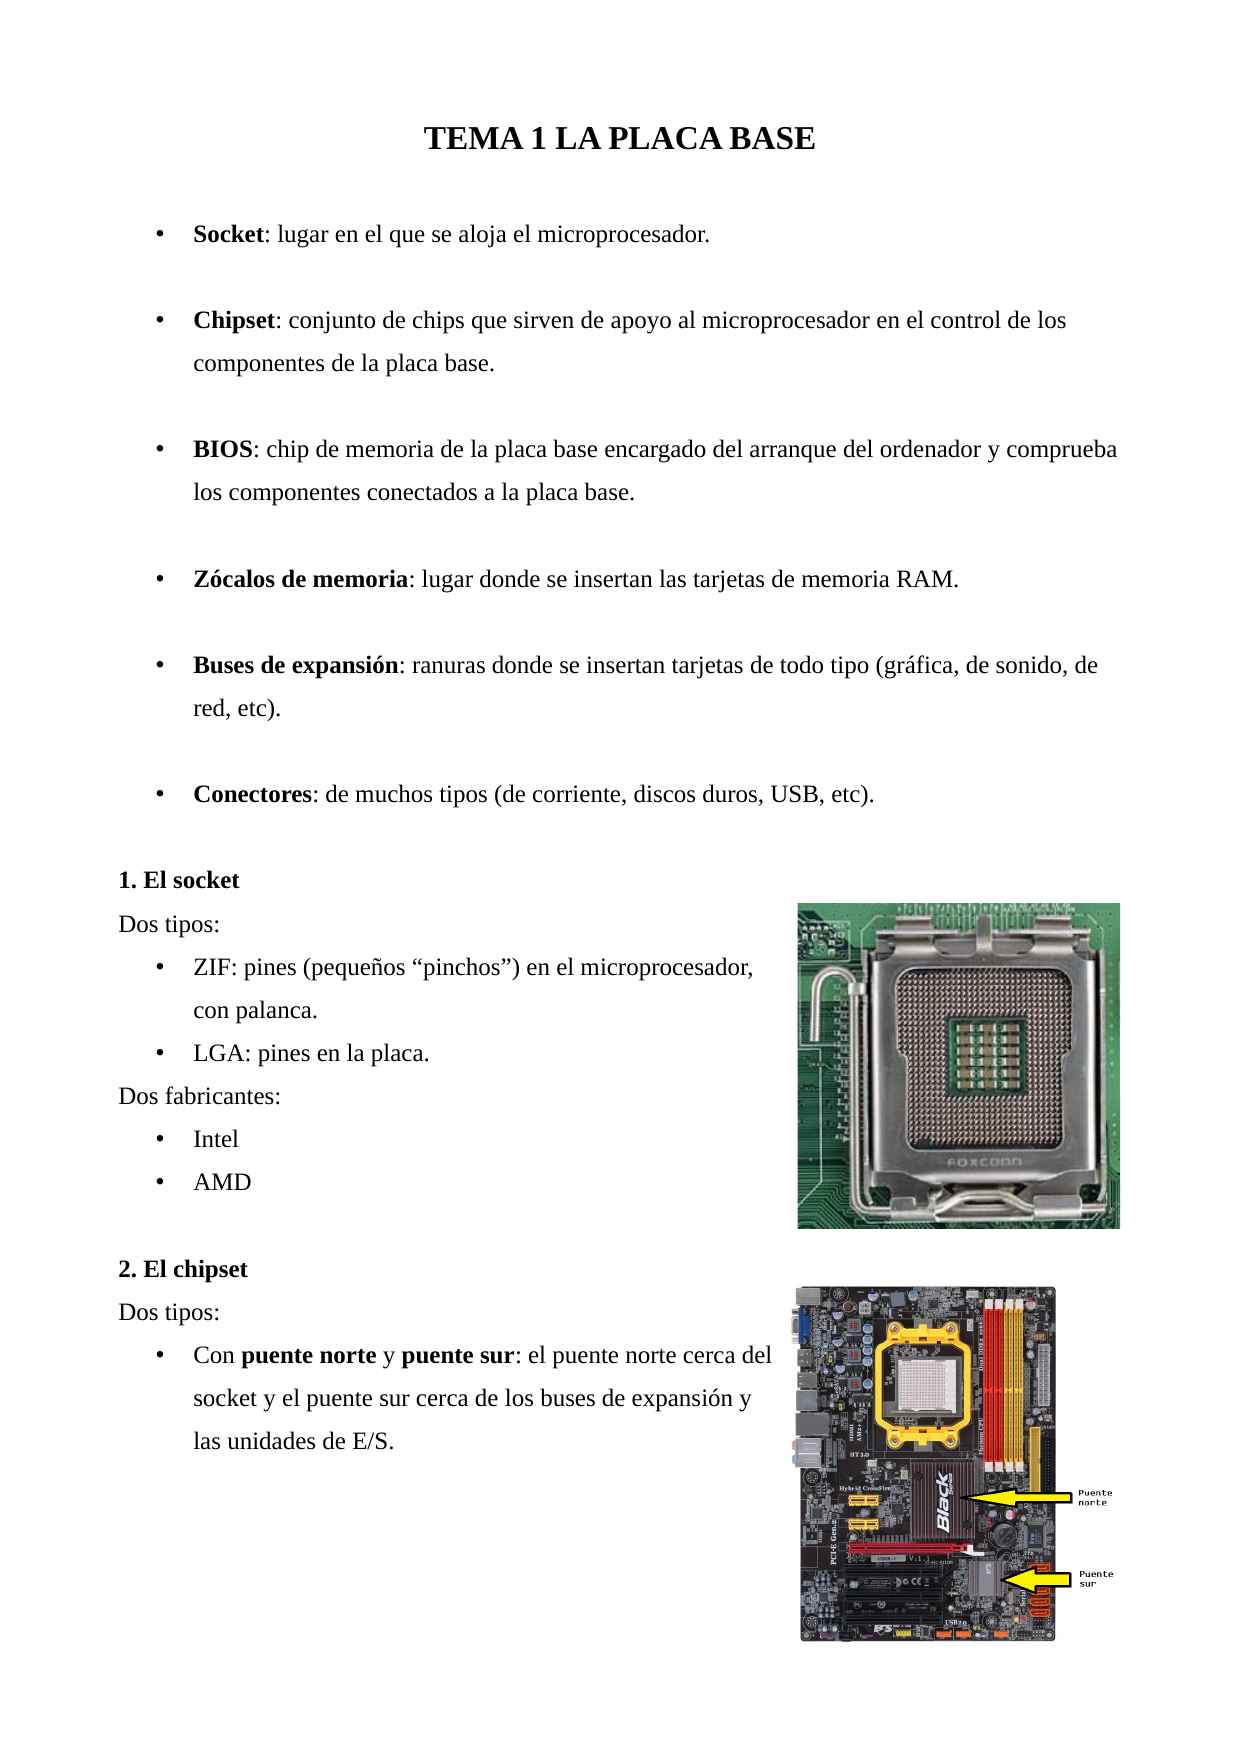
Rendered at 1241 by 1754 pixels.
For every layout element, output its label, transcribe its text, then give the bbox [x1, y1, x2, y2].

text Dos tipos: [118, 1297, 783, 1326]
list Intel [156, 1124, 797, 1153]
list BIOS: chip de memoria de la placa base encargado del arranque del ordenador y comprueba los componentes conectados a la placa base. [156, 434, 1122, 506]
picture [783, 1279, 1119, 1657]
list Chipset: conjunto de chips que sirven de apoyo al microprocesador en el control de los componentes de la placa base. [156, 305, 1122, 377]
list Con puente norte y puente sur: el puente norte cerca del socket y el puente sur cerca de los buses de expansión y las unidades de E/S. [156, 1340, 783, 1455]
list ZIF: pines (pequeños “pinchos”) en el microprocesador, con palanca. [156, 952, 797, 1024]
list Zócalos de memoria: lugar donde se insertan las tarjetas de memoria RAM. [156, 564, 1122, 592]
text TEMA 1 LA PLACA BASE [118, 118, 1122, 156]
picture [797, 903, 1121, 1229]
list Conectores: de muchos tipos (de corriente, discos duros, USB, etc). [156, 779, 1122, 808]
list Buses de expansión: ranuras donde se insertan tarjetas de todo tipo (gráfica, de sonido, de red, etc). [156, 650, 1122, 722]
text Dos tipos: [118, 909, 797, 937]
list AMD [156, 1167, 797, 1196]
text 1. El socket [118, 866, 1122, 894]
text 2. El chipset [118, 1254, 1122, 1282]
list LGA: pines en la placa. [156, 1038, 797, 1067]
list Socket: lugar en el que se aloja el microprocesador. [156, 219, 1122, 247]
text Dos fabricantes: [118, 1081, 797, 1110]
